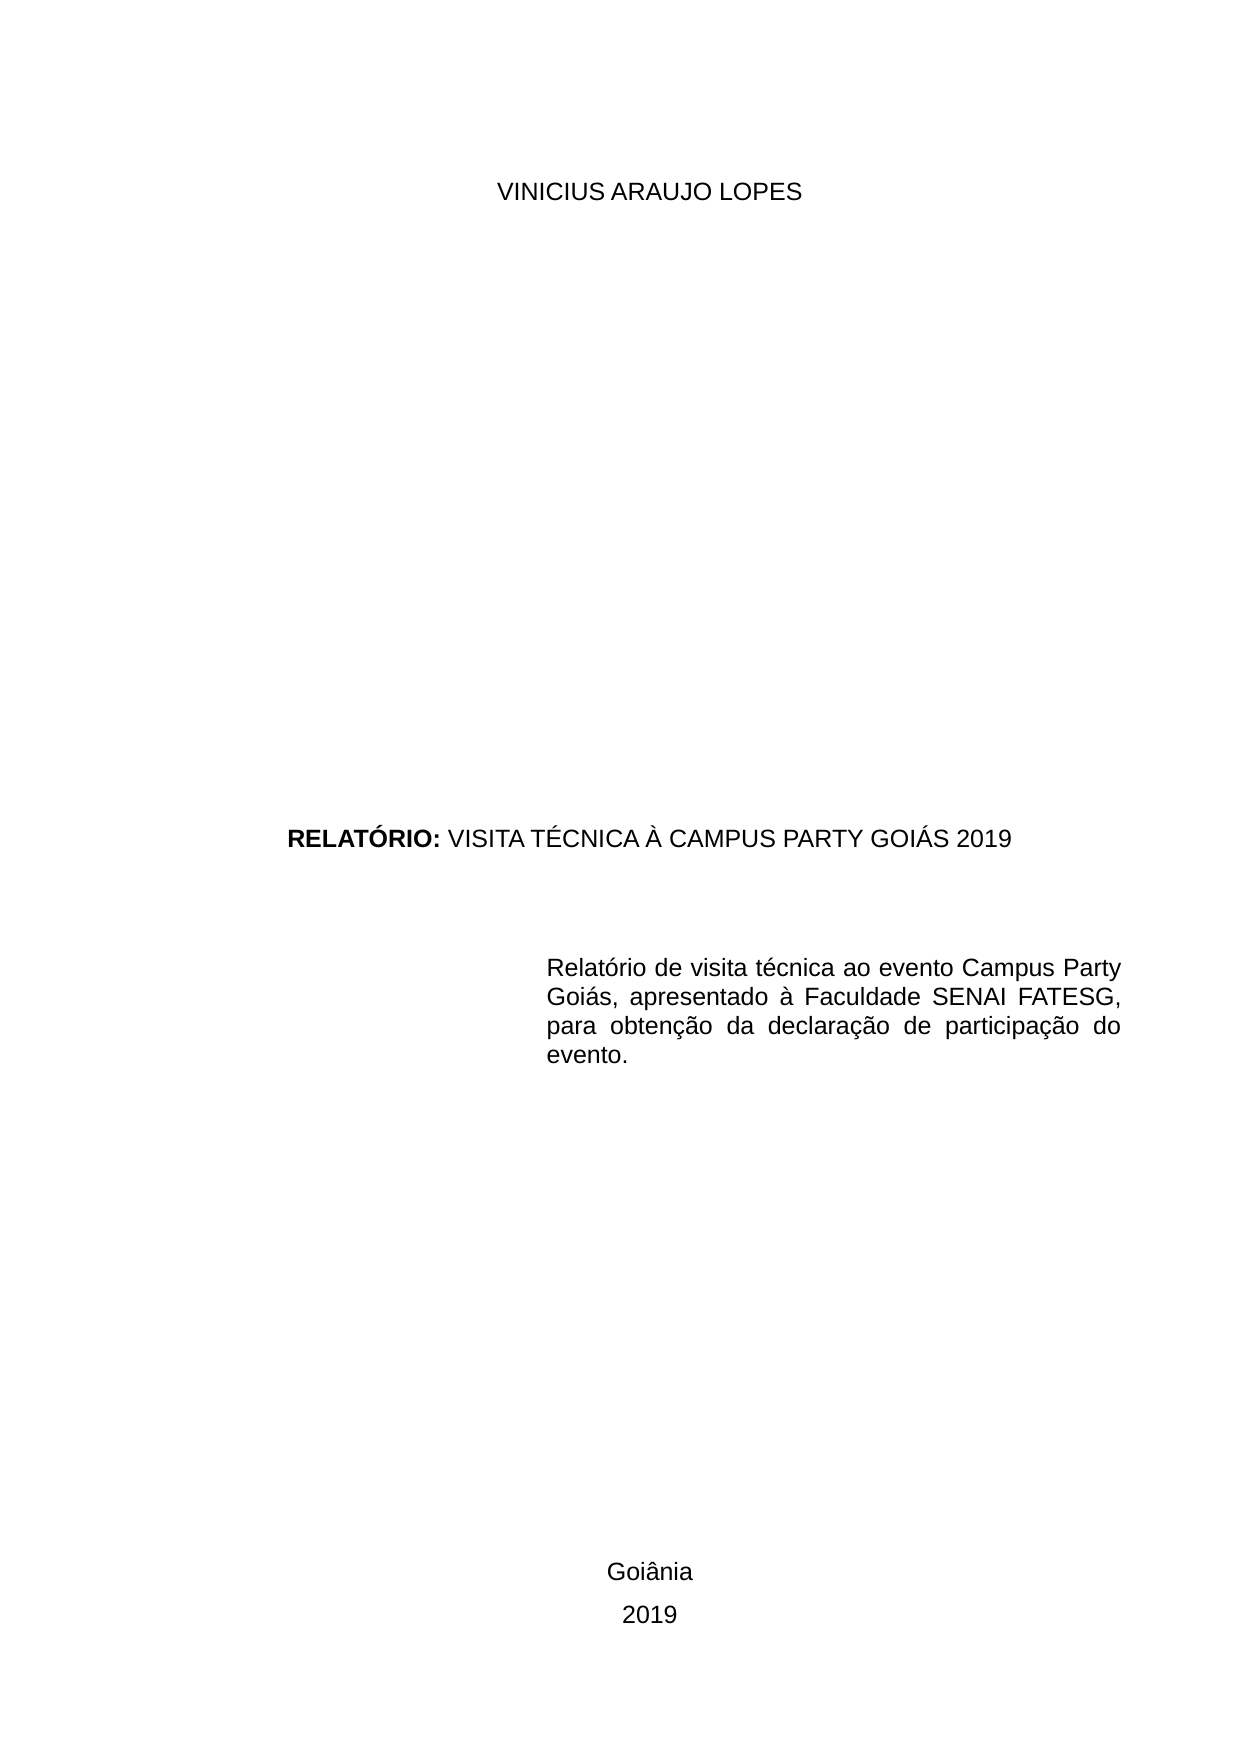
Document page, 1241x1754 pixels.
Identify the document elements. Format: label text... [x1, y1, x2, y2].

text 2019 [177, 1600, 1122, 1629]
text Relatório de visita técnica ao evento Campus Party Goiás, apresentado à Faculdade SENAI FATESG, para obtenção da declaração de participação do evento. [546, 953, 1122, 1068]
text RELATÓRIO: VISITA TÉCNICA À CAMPUS PARTY GOIÁS 2019 [177, 824, 1122, 853]
text Goiânia [177, 1557, 1122, 1586]
text VINICIUS ARAUJO LOPES [177, 177, 1122, 206]
